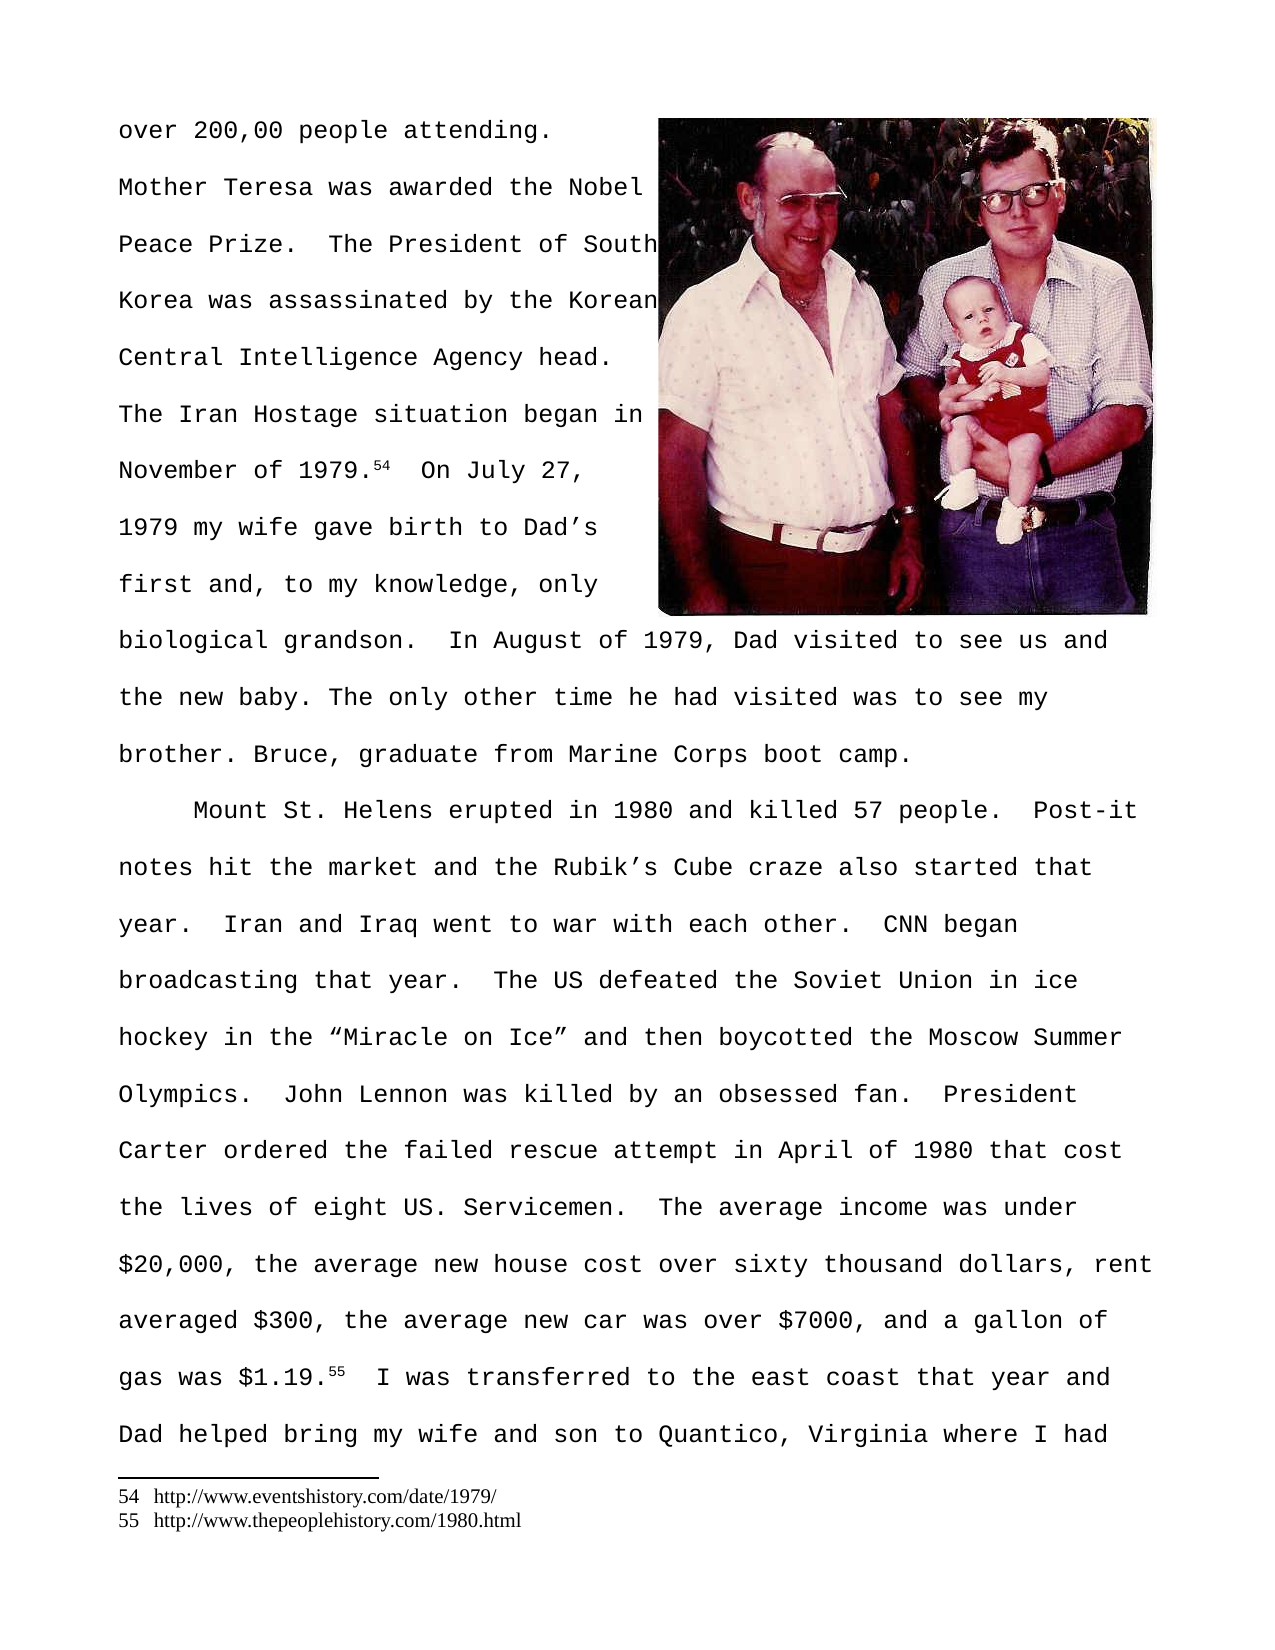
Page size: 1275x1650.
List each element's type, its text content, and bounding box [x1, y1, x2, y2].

text http://www.thepeoplehistory.com/1980.html [118, 1508, 1157, 1532]
text Mount St. Helens erupted in 1980 and killed 57 people. Post-it notes hit the market and the Rubik’s Cube craze also started that year. Iran and Iraq went to war with each other. CNN began broadcasting that year. The US defeated the Soviet Union in ice hockey in the “Miracle on Ice” and then boycotted the Moscow Summer Olympics. John Lennon was killed by an obsessed fan. President Carter ordered the failed rescue attempt in April of 1980 that cost the lives of eight US. Servicemen. The average income was under $20,000, the average new house cost over sixty thousand dollars, rent averaged $300, the average new car was over $7000, and a gallon of gas was $1.19. I was transferred to the east coast that year and Dad helped bring my wife and son to Quantico, Virginia where I had [118, 798, 1157, 1450]
picture [658, 118, 1157, 617]
text over 200,00 people attending. Mother Teresa was awarded the Nobel Peace Prize. The President of South Korea was assassinated by the Korean Central Intelligence Agency head. The Iran Hostage situation began in November of 1979. On July 27, 1979 my wife gave birth to Dad’s first and, to my knowledge, only biological grandson. In August of 1979, Dad visited to see us and the new baby. The only other time he had visited was to see my brother. Bruce, graduate from Marine Corps boot camp. [118, 118, 1157, 770]
text http://www.eventshistory.com/date/1979/ [118, 1484, 1157, 1508]
